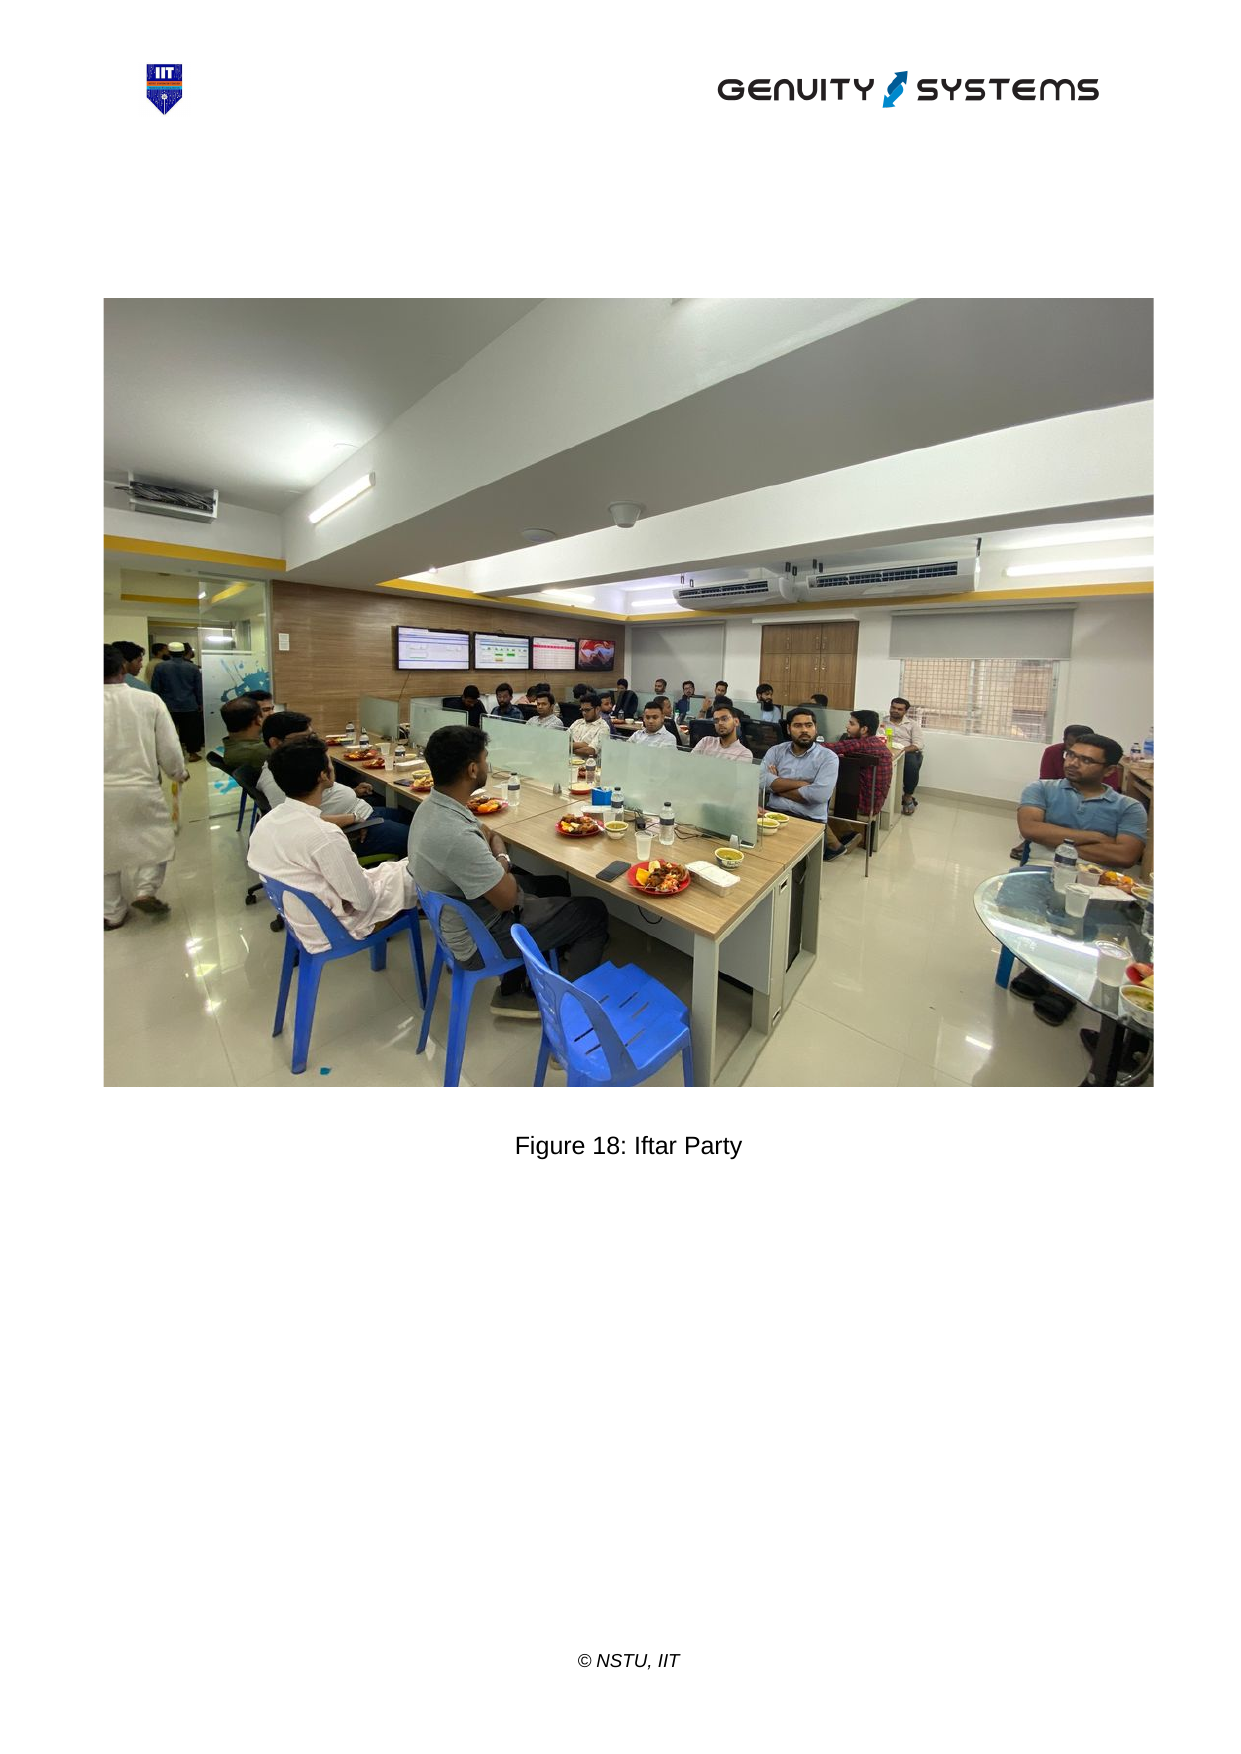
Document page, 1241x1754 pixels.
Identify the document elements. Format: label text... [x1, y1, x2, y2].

picture [137, 62, 192, 117]
picture [103, 298, 1154, 1087]
picture [714, 70, 1101, 108]
text Figure 18: Iftar Party [103, 1131, 1153, 1159]
